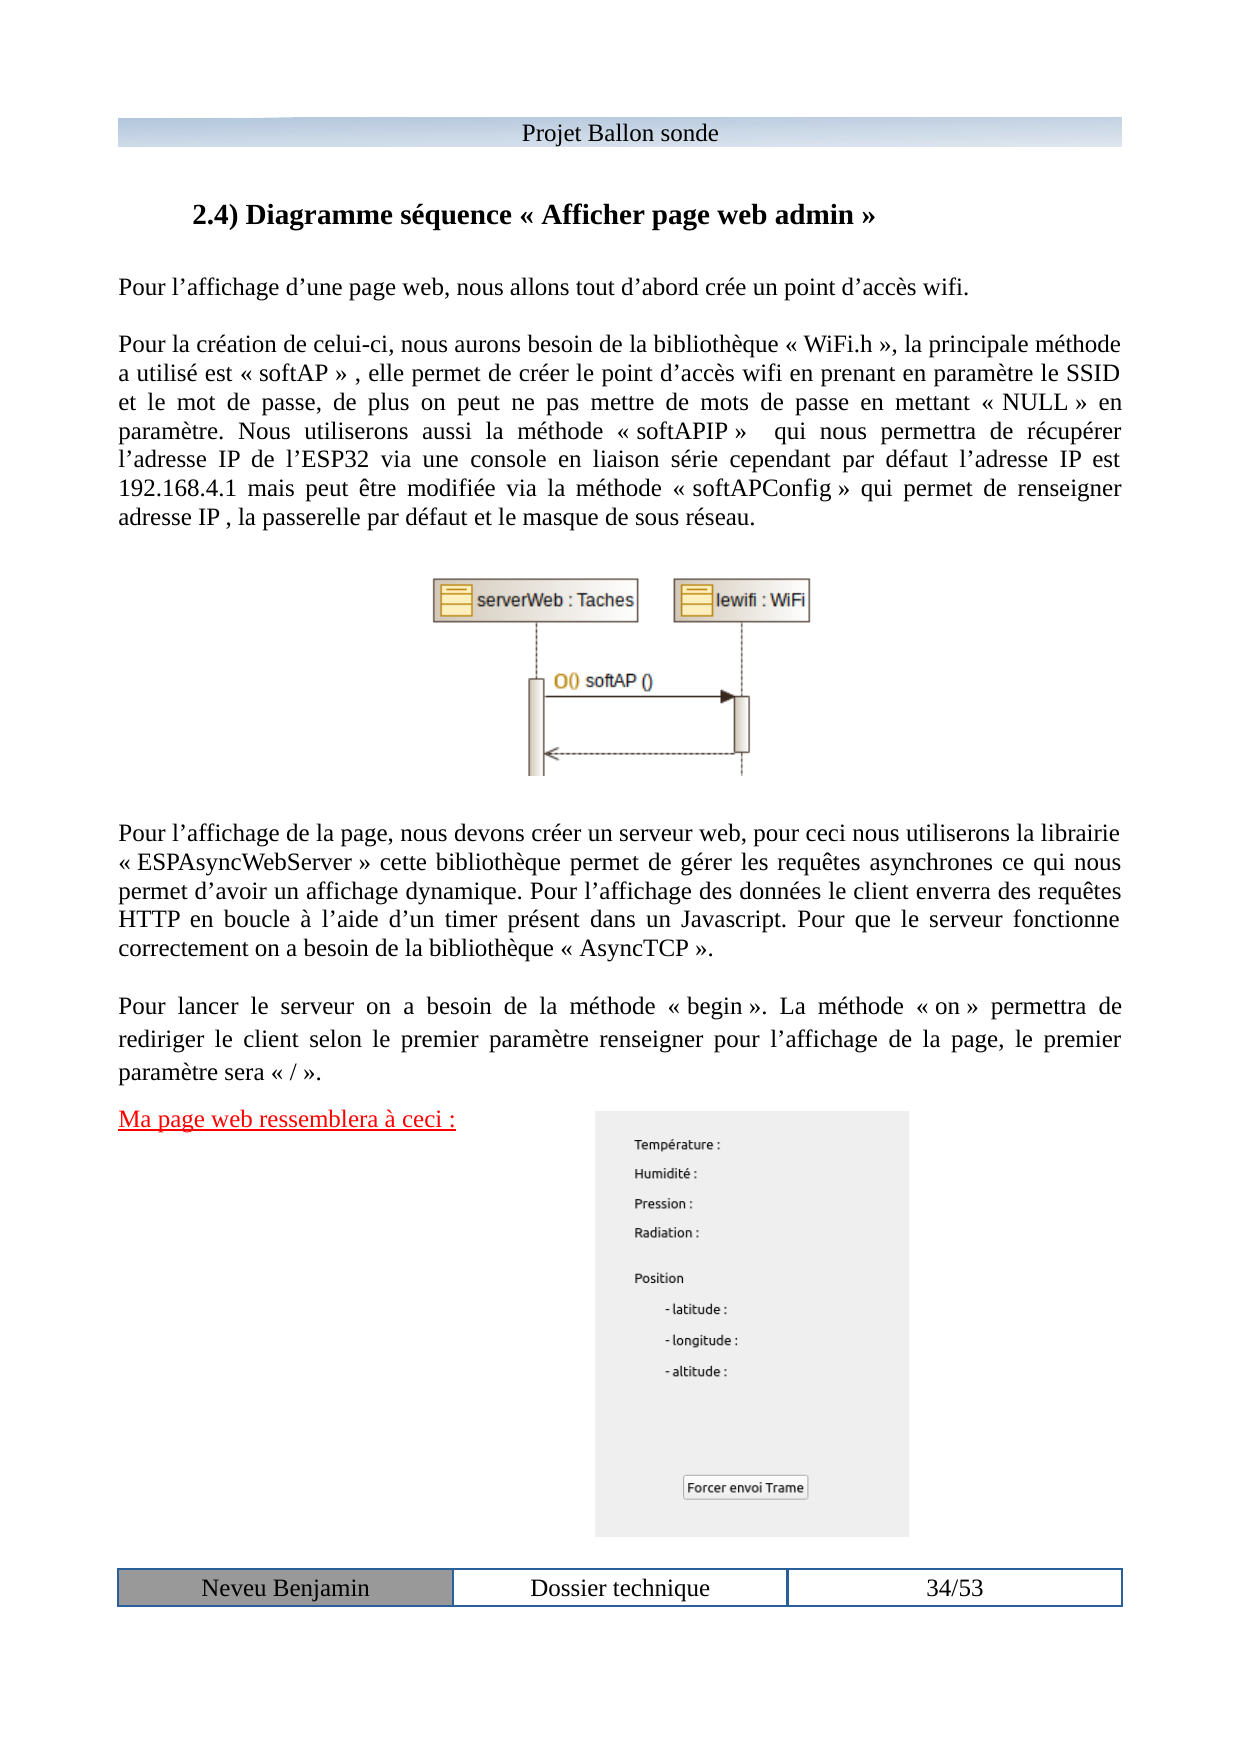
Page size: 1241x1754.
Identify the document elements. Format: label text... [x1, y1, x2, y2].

text Pour l’affichage de la page, nous devons créer un serveur web, pour ceci nous utiliserons la librairie « ESPAsyncWebServer » cette bibliothèque permet de gérer les requêtes asynchrones ce qui nous permet d’avoir un affichage dynamique. Pour l’affichage des données le client enverra des requêtes HTTP en boucle à l’aide d’un timer présent dans un Javascript. Pour que le serveur fonctionne correctement on a besoin de la bibliothèque « AsyncTCP ». [118, 818, 1122, 962]
picture [595, 1111, 910, 1537]
text Pour lancer le serveur on a besoin de la méthode « begin ». La méthode « on » permettra de rediriger le client selon le premier paramètre renseigner pour l’affichage de la page, le premier paramètre sera « / ». [118, 991, 1122, 1086]
text Ma page web ressemblera à ceci : [118, 1104, 1122, 1133]
text Pour la création de celui-ci, nous aurons besoin de la bibliothèque « WiFi.h », la principale méthode a utilisé est « softAP » , elle permet de créer le point d’accès wifi en prenant en paramètre le SSID et le mot de passe, de plus on peut ne pas mettre de mots de passe en mettant « NULL » en paramètre. Nous utiliserons aussi la méthode « softAPIP » qui nous permettra de récupérer l’adresse IP de l’ESP32 via une console en liaison série cependant par défaut l’adresse IP est 192.168.4.1 mais peut être modifiée via la méthode « softAPConfig » qui permet de renseigner adresse IP , la passerelle par défaut et le masque de sous réseau. [118, 329, 1122, 531]
text Pour l’affichage d’une page web, nous allons tout d’abord crée un point d’accès wifi. [118, 272, 1122, 301]
subtitle 2.4) Diagramme séquence « Afficher page web admin » [118, 197, 1122, 231]
